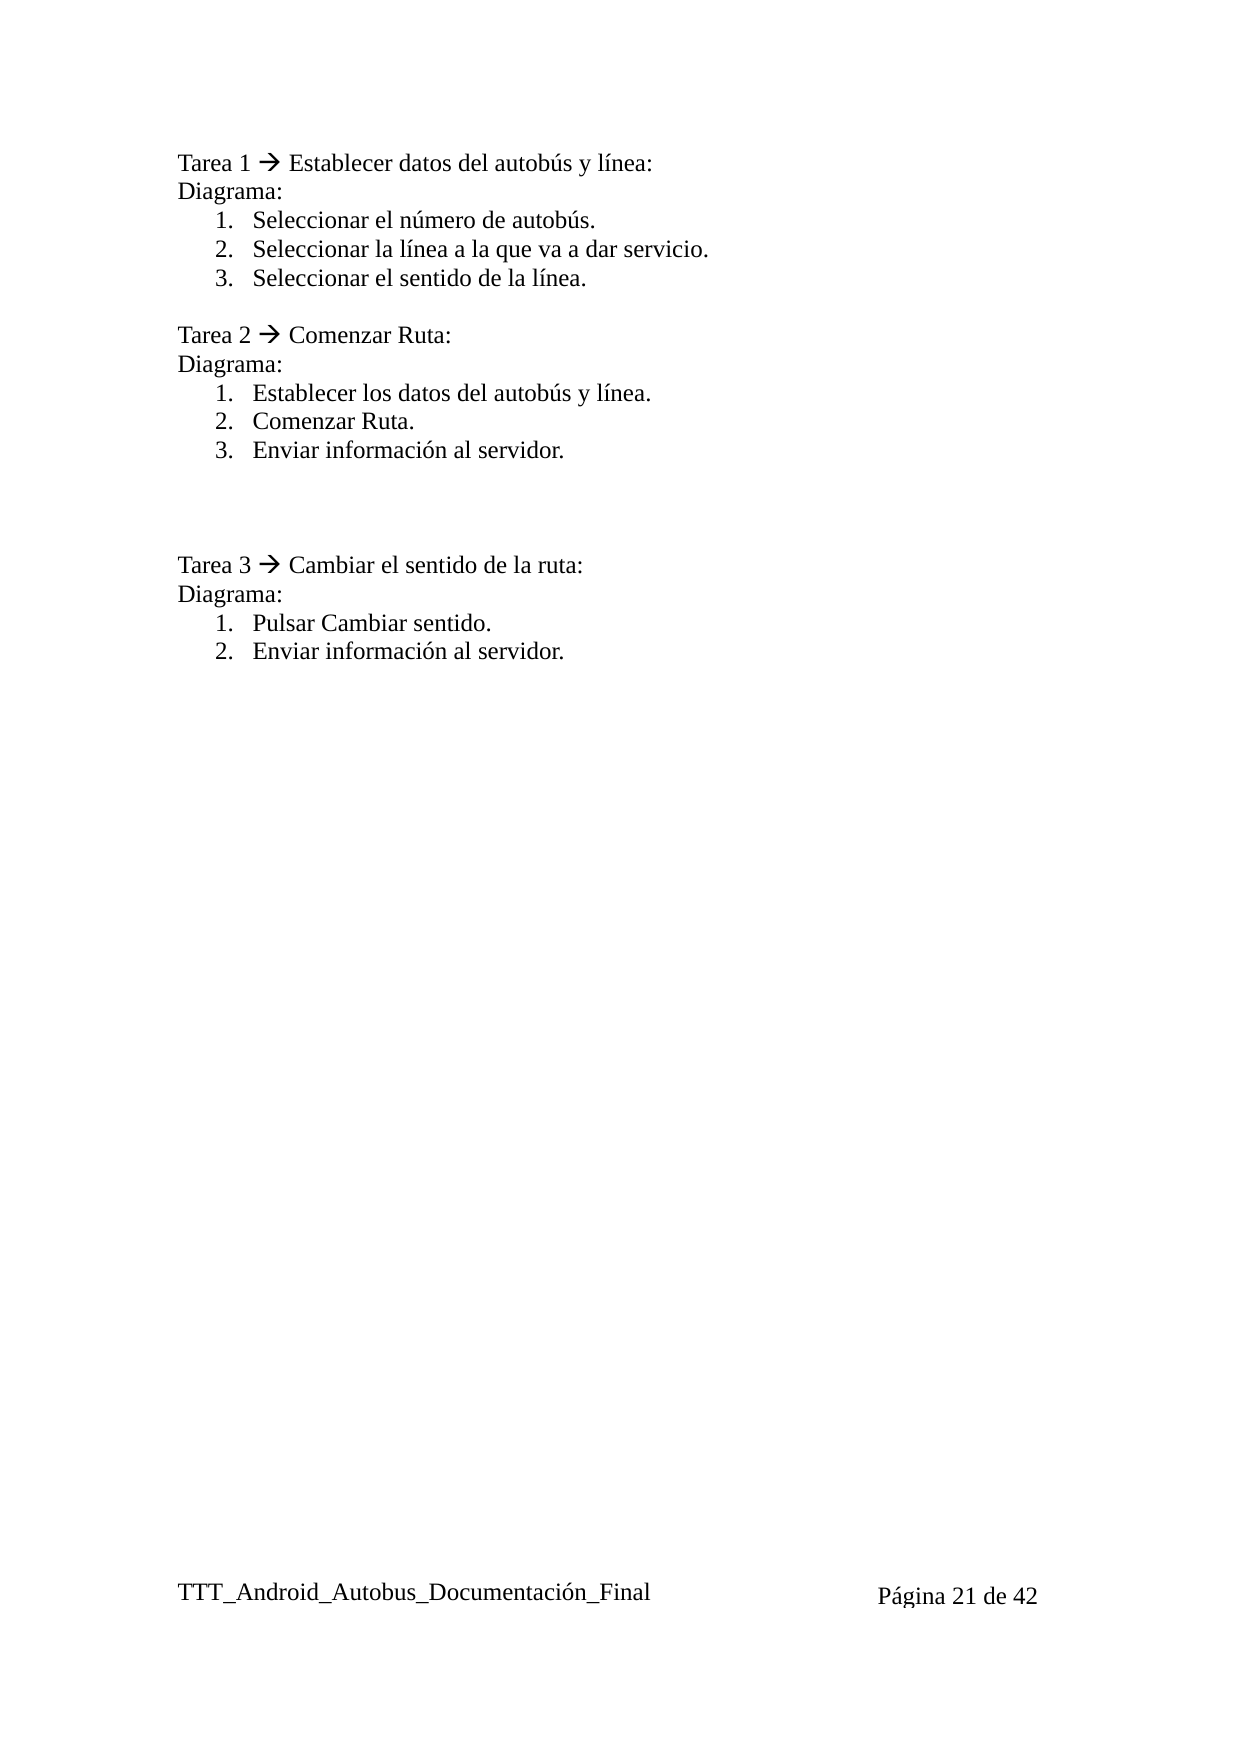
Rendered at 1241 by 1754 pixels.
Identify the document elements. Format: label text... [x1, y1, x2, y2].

text Diagrama: [177, 349, 1063, 378]
text Tarea 3  Cambiar el sentido de la ruta: [177, 550, 1063, 579]
list Establecer los datos del autobús y línea. [215, 378, 1063, 406]
list Pulsar Cambiar sentido. [215, 608, 1063, 636]
list Seleccionar el sentido de la línea. [215, 263, 1063, 291]
list Enviar información al servidor. [215, 435, 1063, 464]
text Diagrama: [177, 579, 1063, 608]
list Comenzar Ruta. [215, 406, 1063, 435]
list Seleccionar la línea a la que va a dar servicio. [215, 234, 1063, 263]
text Diagrama: [177, 176, 1063, 205]
list Enviar información al servidor. [215, 636, 1063, 665]
text Tarea 1  Establecer datos del autobús y línea: [177, 148, 1063, 176]
list Seleccionar el número de autobús. [215, 205, 1063, 234]
text Tarea 2  Comenzar Ruta: [177, 320, 1063, 349]
